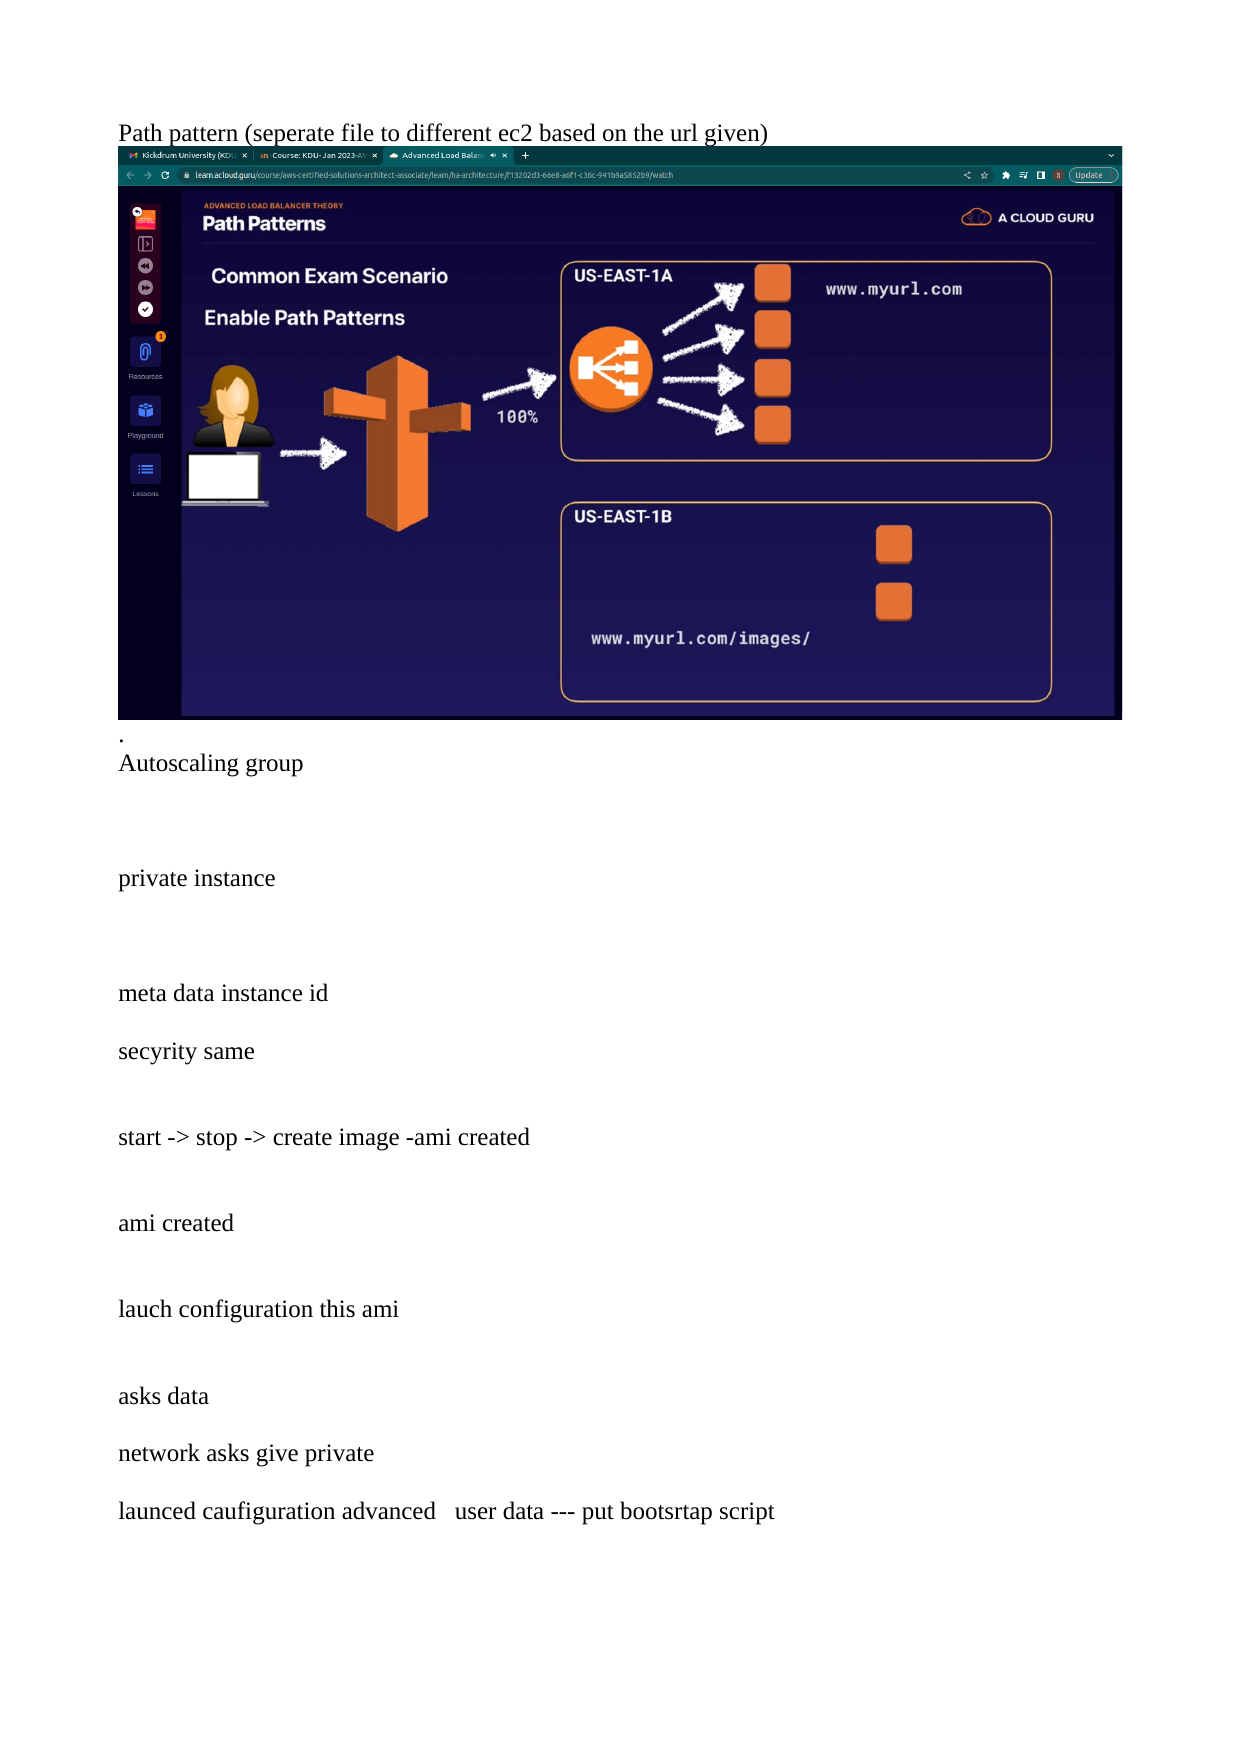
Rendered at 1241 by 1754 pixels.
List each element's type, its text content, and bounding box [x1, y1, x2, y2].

text Autoscaling group [118, 748, 1122, 777]
text . [118, 720, 1122, 748]
text Path pattern (seperate file to different ec2 based on the url given) [118, 118, 1122, 146]
text network asks give private [118, 1438, 1122, 1467]
text meta data instance id [118, 978, 1122, 1007]
text lauch configuration this ami [118, 1294, 1122, 1323]
text private instance [118, 863, 1122, 892]
text launced caufiguration advanced user data --- put bootsrtap script [118, 1496, 1122, 1524]
text asks data [118, 1381, 1122, 1409]
picture [118, 146, 1123, 720]
text secyrity same [118, 1036, 1122, 1064]
text ami created [118, 1208, 1122, 1237]
text start -> stop -> create image -ami created [118, 1122, 1122, 1151]
